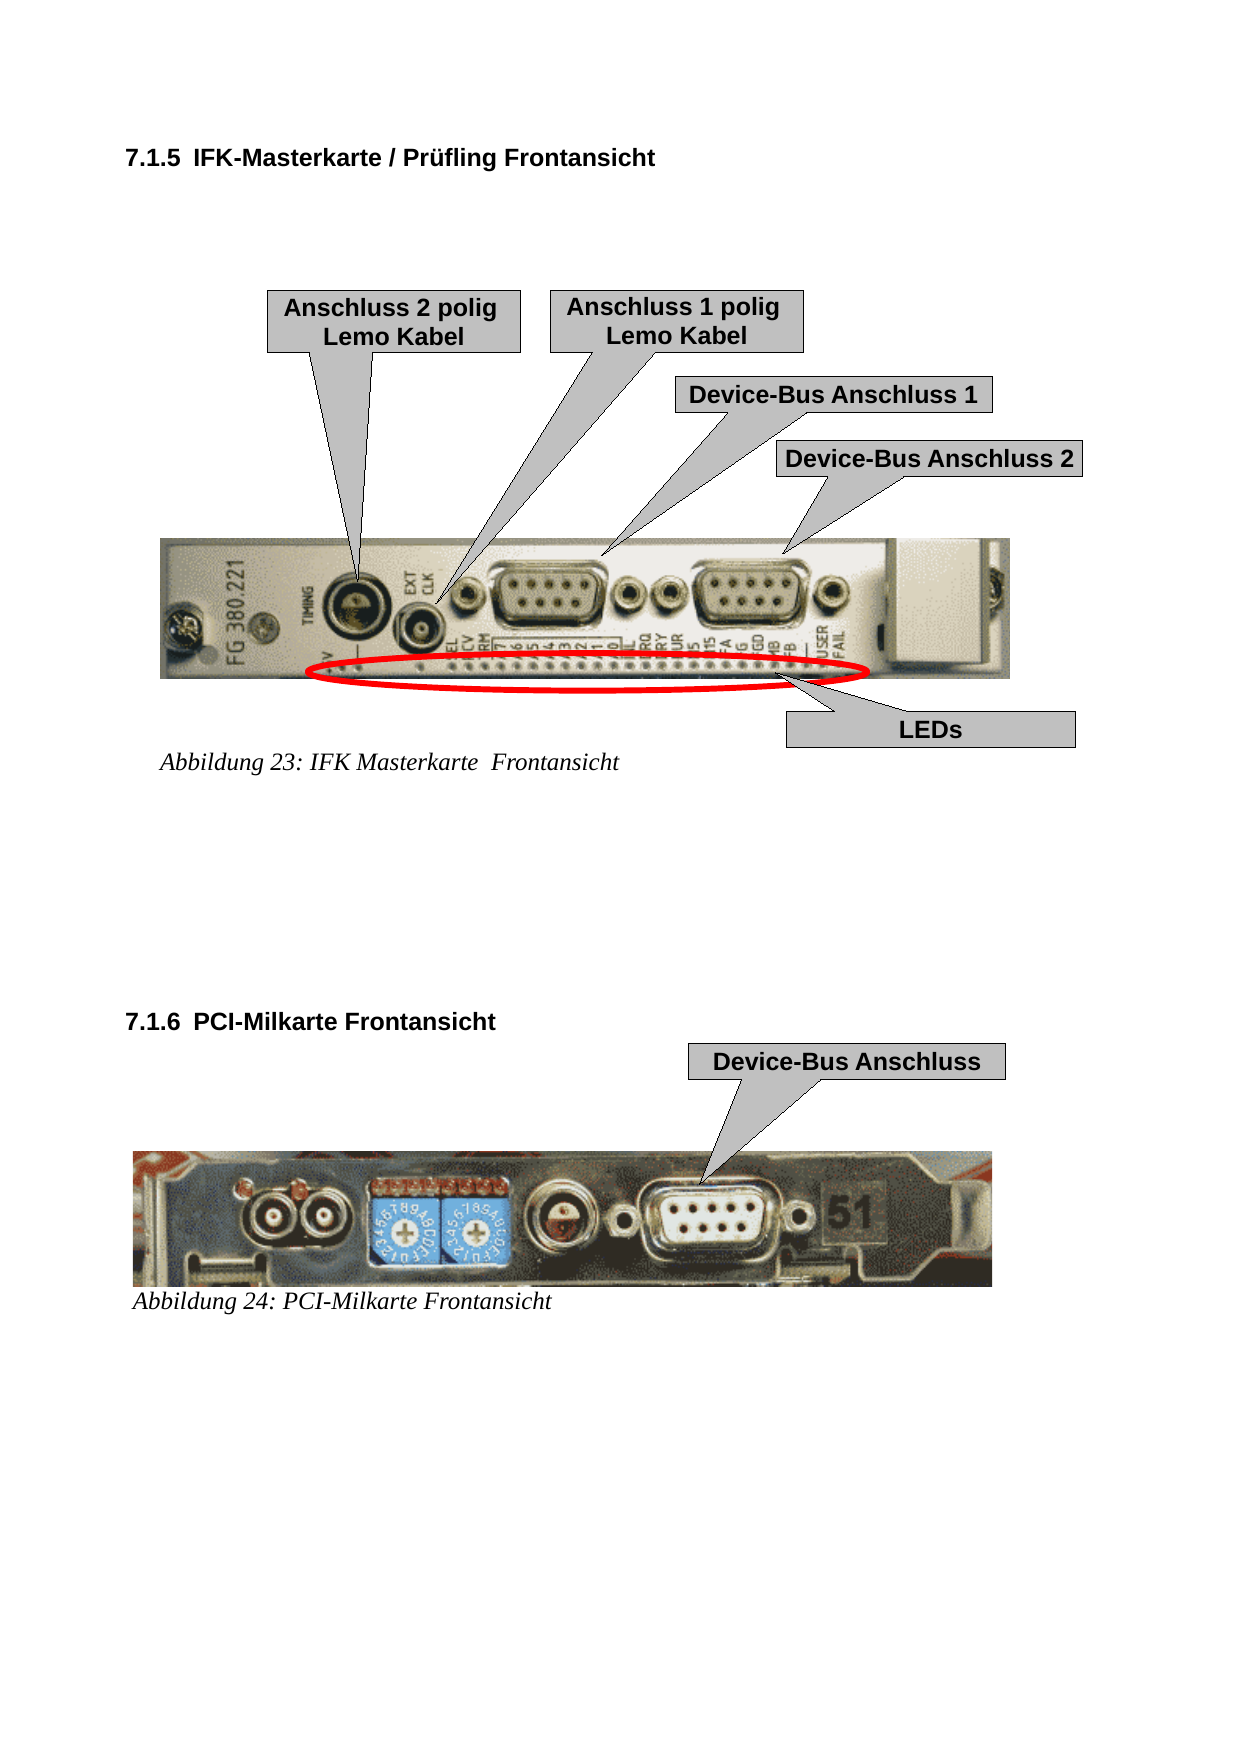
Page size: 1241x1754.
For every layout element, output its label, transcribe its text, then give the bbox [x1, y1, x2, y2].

text Abbildung 24: PCI-Milkarte Frontansicht [133, 1287, 992, 1315]
subtitle IFK-Masterkarte / Prüfling Frontansicht [118, 143, 1122, 172]
picture [160, 538, 1010, 679]
picture [132, 1151, 993, 1287]
text Abbildung 23: IFK Masterkarte Frontansicht [160, 679, 1010, 776]
picture [315, 657, 860, 679]
subtitle PCI-Milkarte Frontansicht [118, 1007, 1122, 1036]
